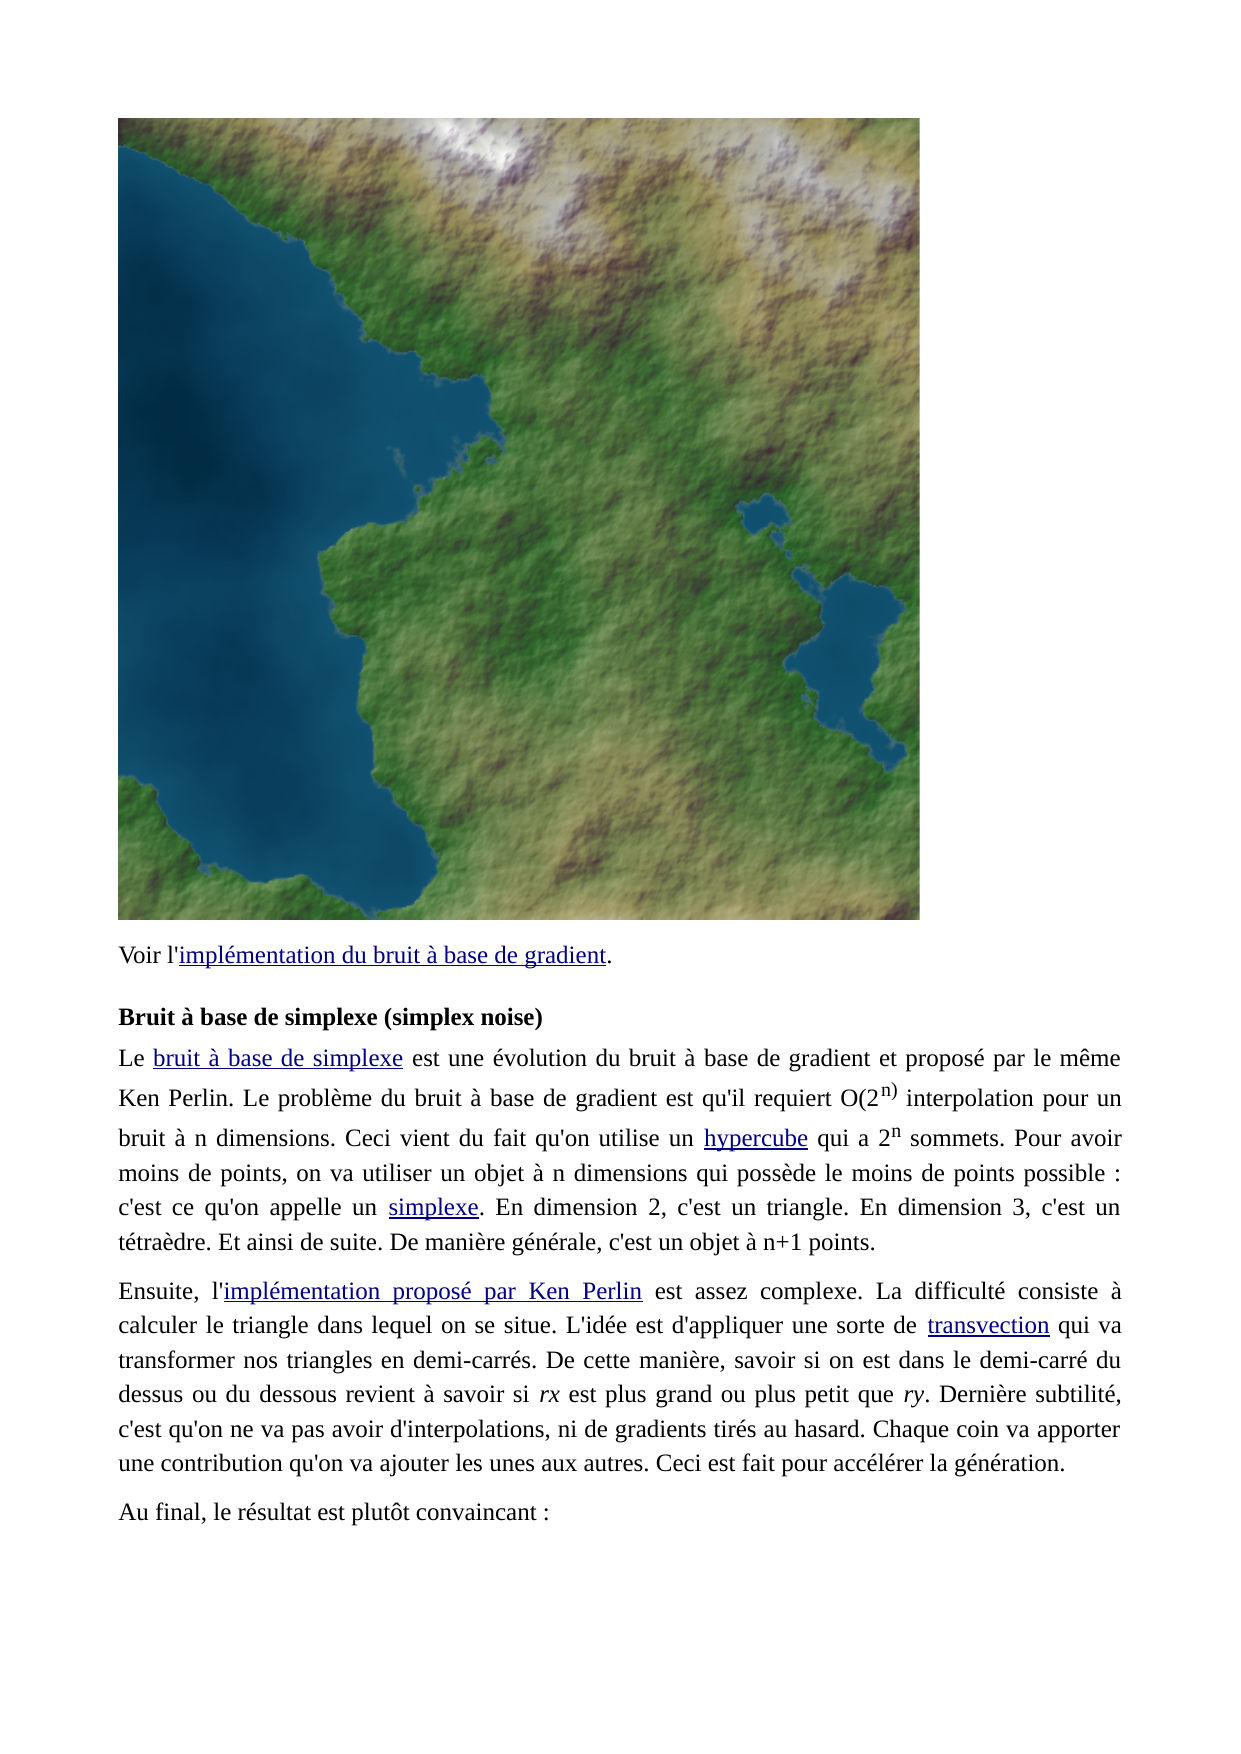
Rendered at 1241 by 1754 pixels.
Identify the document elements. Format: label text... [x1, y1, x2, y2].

text Voir l'implémentation du bruit à base de gradient. [118, 940, 1122, 969]
subtitle Bruit à base de simplexe (simplex noise) [118, 1002, 1122, 1030]
text Le bruit à base de simplexe est une évolution du bruit à base de gradient et proposé par le même Ken Perlin. Le problème du bruit à base de gradient est qu'il requiert O(2n) interpolation pour un bruit à n dimensions. Ceci vient du fait qu'on utilise un hypercube qui a 2n sommets. Pour avoir moins de points, on va utiliser un objet à n dimensions qui possède le moins de points possible : c'est ce qu'on appelle un simplexe. En dimension 2, c'est un triangle. En dimension 3, c'est un tétraèdre. Et ainsi de suite. De manière générale, c'est un objet à n+1 points. [118, 1043, 1122, 1255]
text Ensuite, l'implémentation proposé par Ken Perlin est assez complexe. La difficulté consiste à calculer le triangle dans lequel on se situe. L'idée est d'appliquer une sorte de transvection qui va transformer nos triangles en demi-carrés. De cette manière, savoir si on est dans le demi-carré du dessus ou du dessous revient à savoir si rx est plus grand ou plus petit que ry. Dernière subtilité, c'est qu'on ne va pas avoir d'interpolations, ni de gradients tirés au hasard. Chaque coin va apporter une contribution qu'on va ajouter les unes aux autres. Ceci est fait pour accélérer la génération. [118, 1276, 1122, 1477]
text Au final, le résultat est plutôt convaincant : [118, 1497, 1122, 1526]
picture [118, 118, 920, 920]
